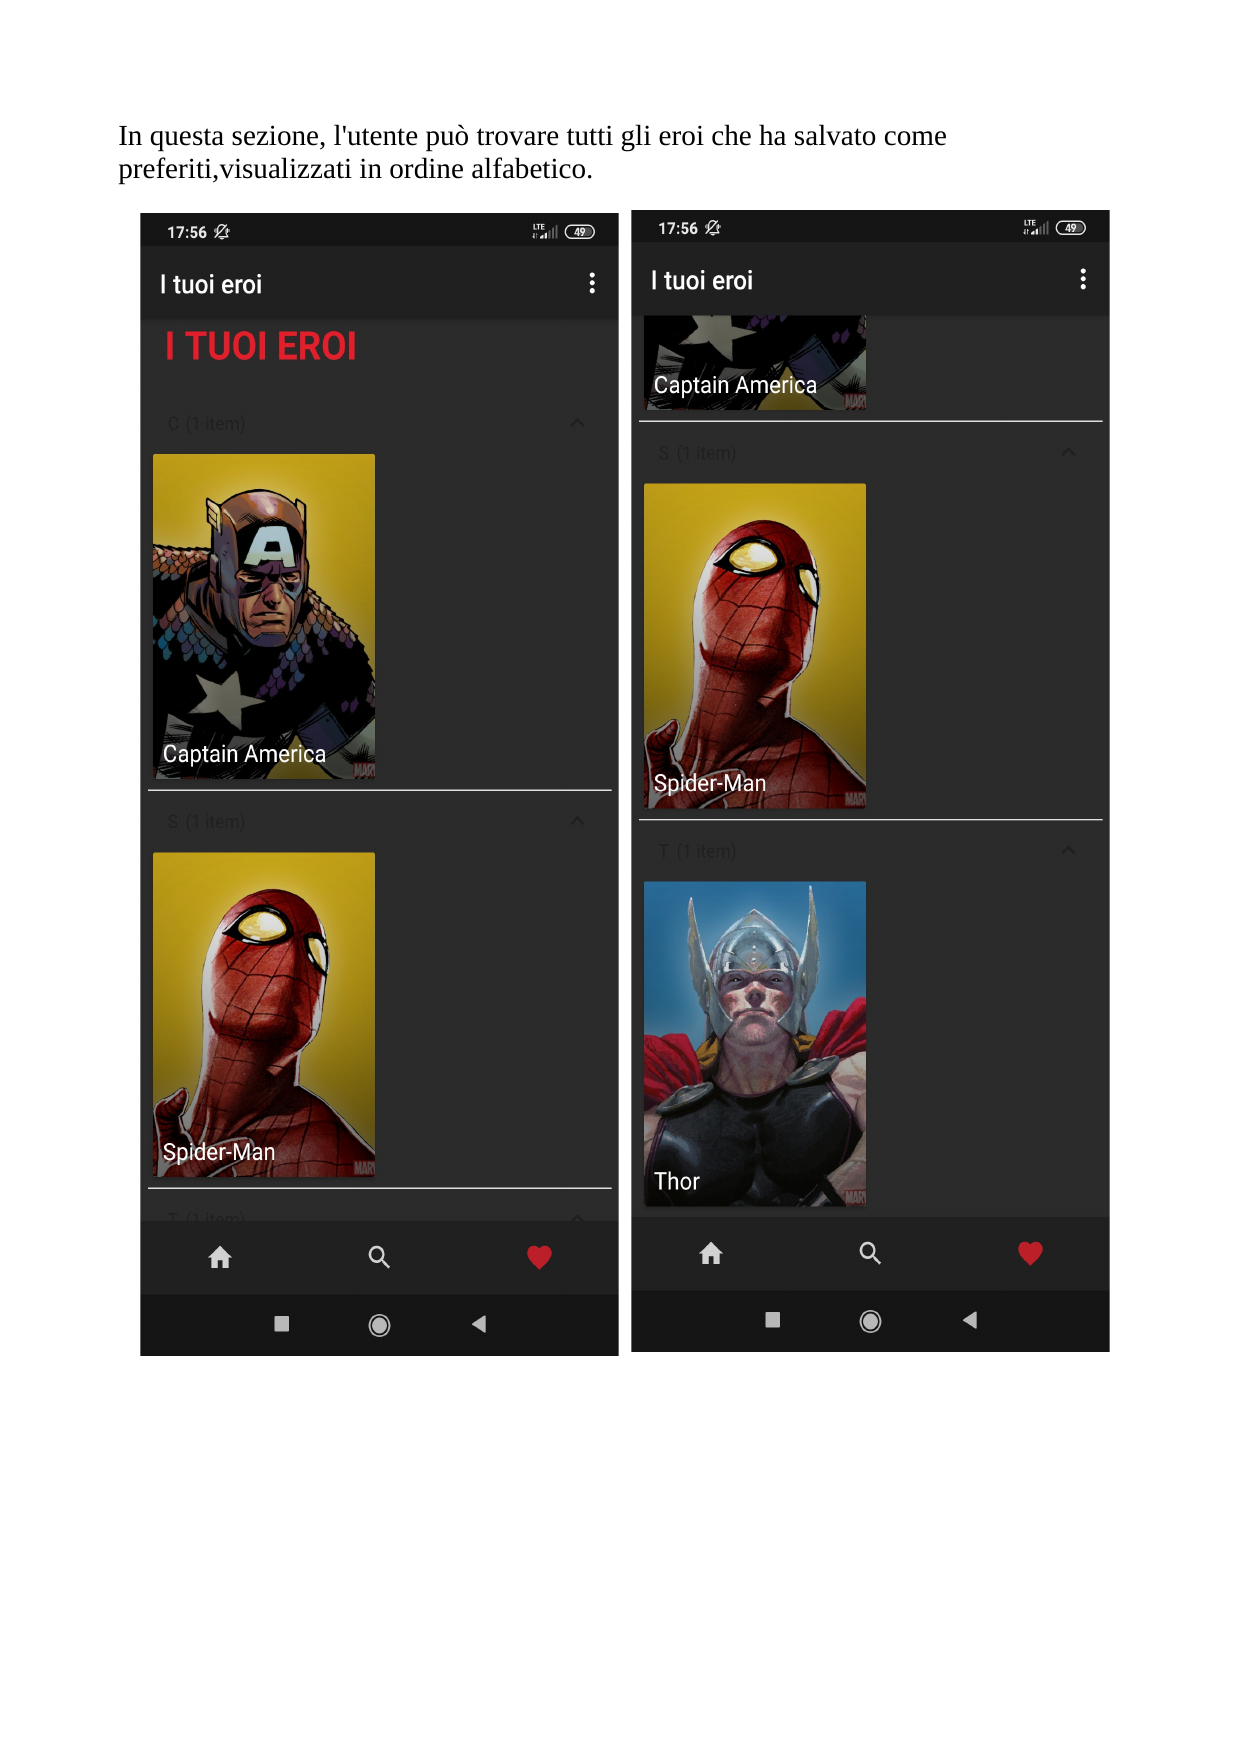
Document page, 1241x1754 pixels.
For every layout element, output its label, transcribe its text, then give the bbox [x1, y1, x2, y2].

picture [631, 210, 1110, 1352]
text In questa sezione, l'utente può trovare tutti gli eroi che ha salvato come preferiti,visualizzati in ordine alfabetico. [118, 118, 1122, 185]
picture [140, 213, 619, 1356]
